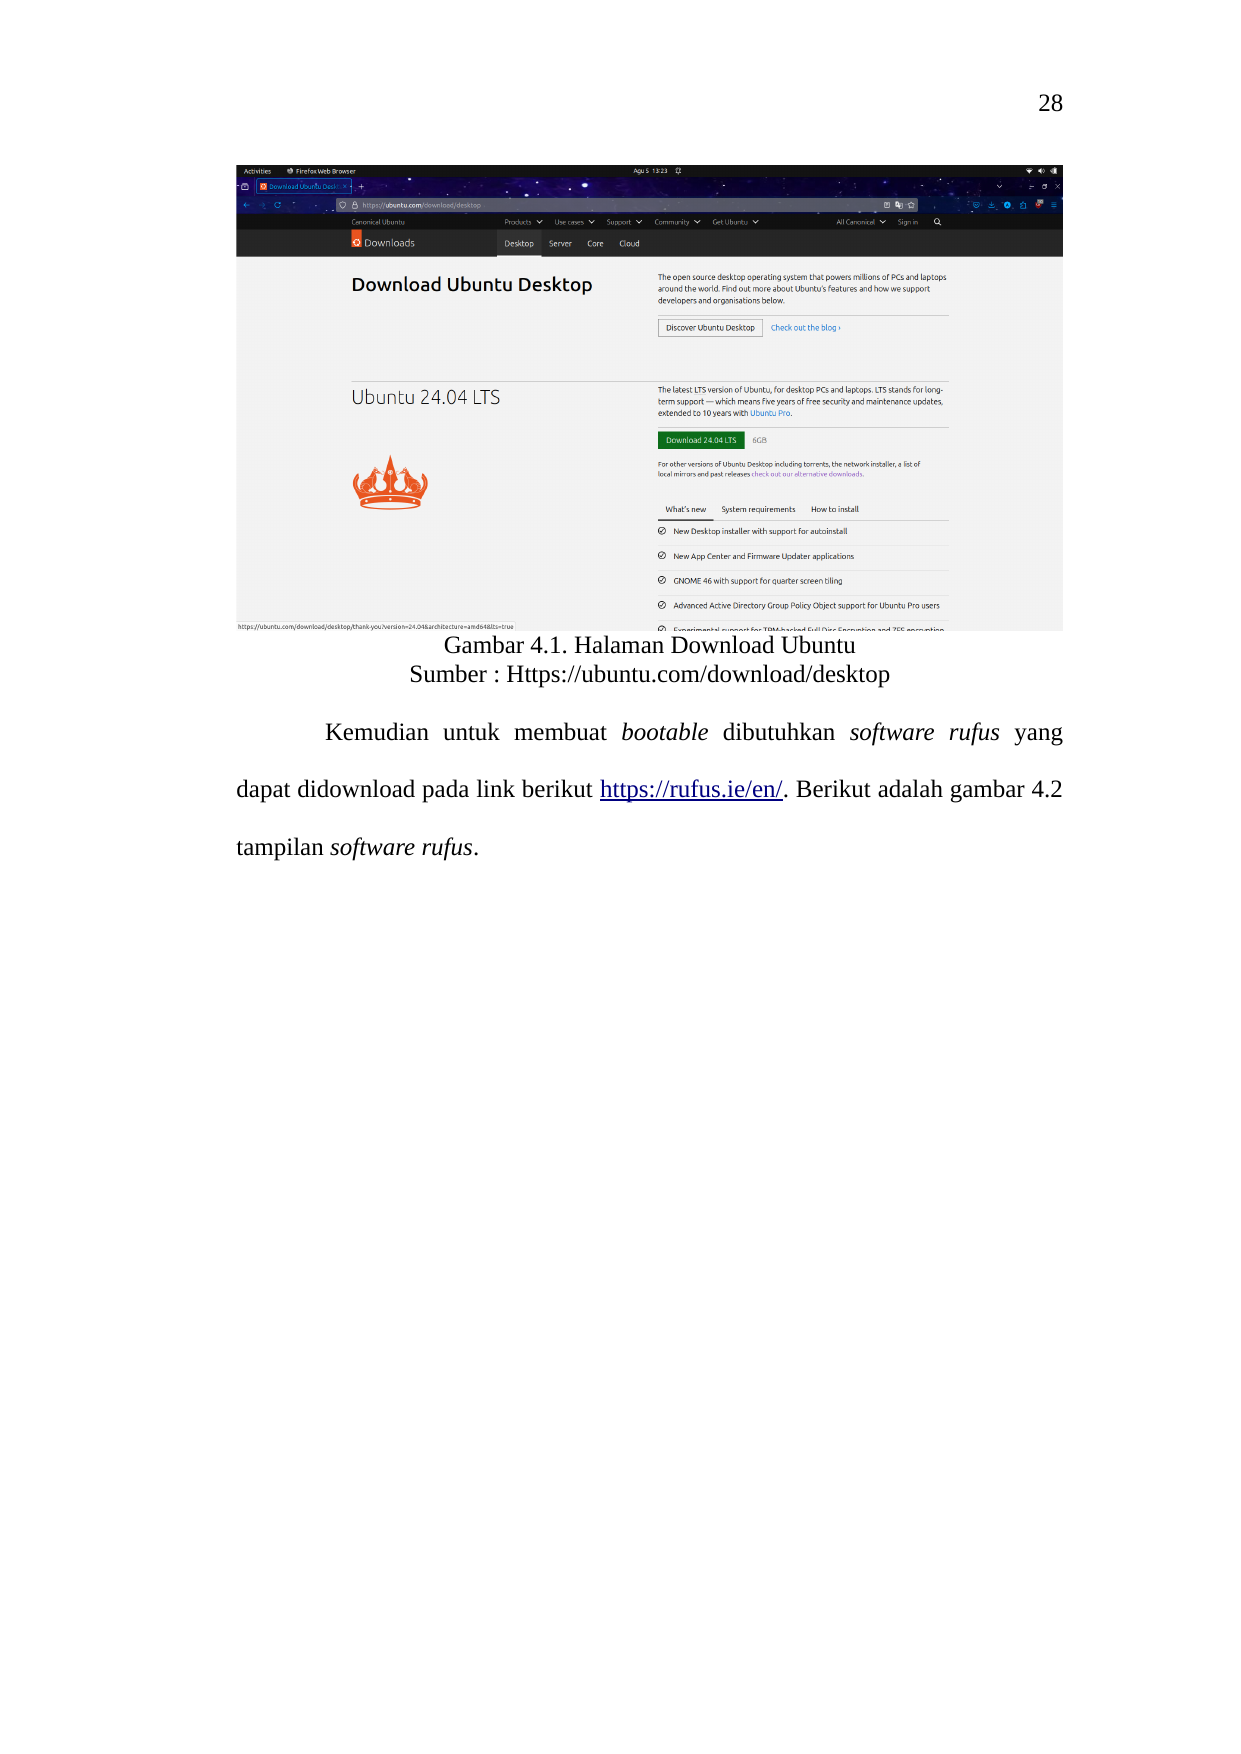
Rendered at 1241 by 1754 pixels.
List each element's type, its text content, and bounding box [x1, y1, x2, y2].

picture [236, 165, 1063, 631]
text Sumber : https://ubuntu.com/download/desktop [236, 659, 1063, 688]
text Kemudian untuk membuat bootable dibutuhkan software rufus yang dapat didownload pada link berikut https://rufus.ie/en/. Berikut adalah gambar 4.2 tampilan software rufus. [236, 688, 1063, 860]
text Gambar 4.1. Halaman Download Ubuntu [236, 631, 1063, 659]
